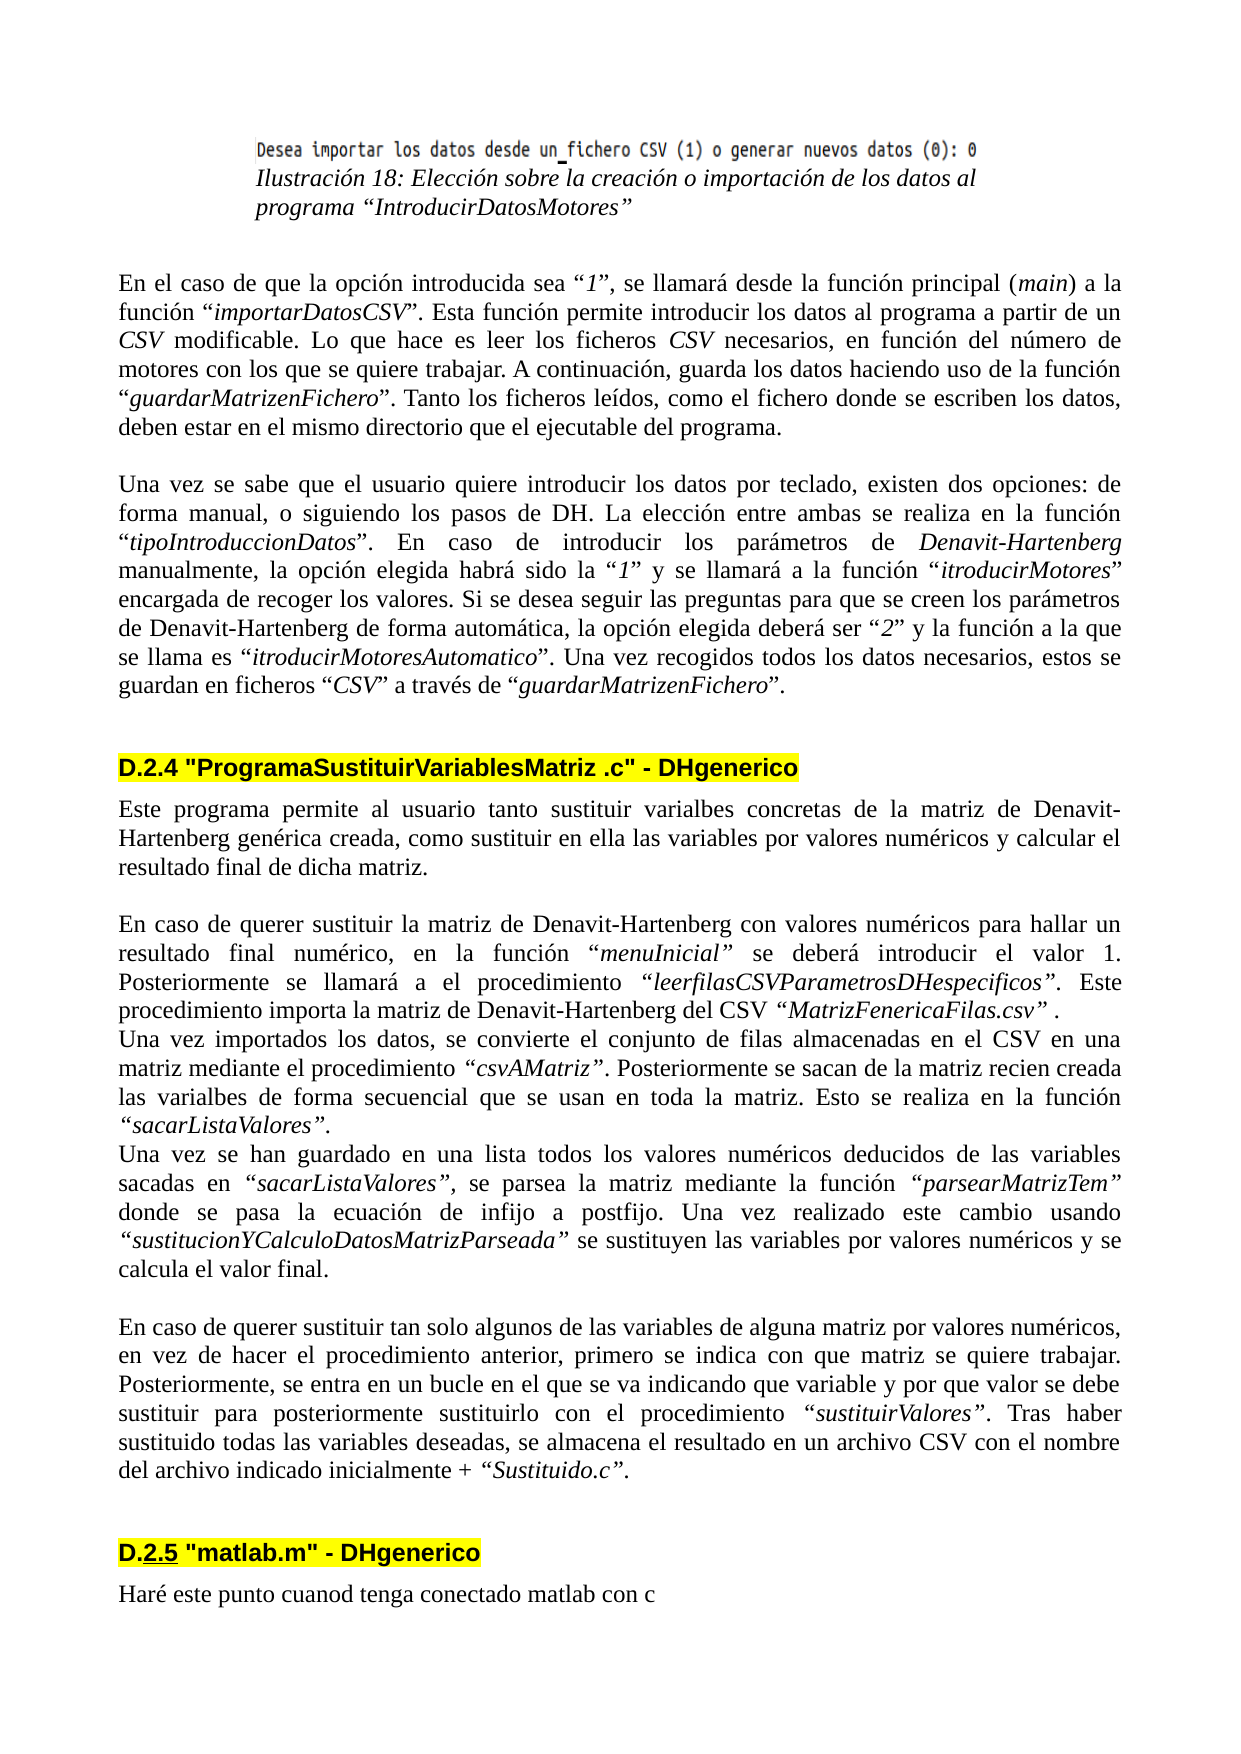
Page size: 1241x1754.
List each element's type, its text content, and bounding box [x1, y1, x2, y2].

text Ilustración 18: Elección sobre la creación o importación de los datos al programa “IntroducirDatosMotores” [256, 164, 985, 221]
text Una vez se han guardado en una lista todos los valores numéricos deducidos de las variables sacadas en “sacarListaValores”, se parsea la matriz mediante la función “parsearMatrizTem” donde se pasa la ecuación de infijo a postfijo. Una vez realizado este cambio usando “sustitucionYCalculoDatosMatrizParseada” se sustituyen las variables por valores numéricos y se calcula el valor final. [118, 1139, 1122, 1283]
text Una vez importados los datos, se convierte el conjunto de filas almacenadas en el CSV en una matriz mediante el procedimiento “csvAMatriz”. Posteriormente se sacan de la matriz recien creada las varialbes de forma secuencial que se usan en toda la matriz. Esto se realiza en la función “sacarListaValores”. [118, 1024, 1122, 1139]
text En el caso de que la opción introducida sea “1”, se llamará desde la función principal (main) a la función “importarDatosCSV”. Esta función permite introducir los datos al programa a partir de un CSV modificable. Lo que hace es leer los ficheros CSV necesarios, en función del número de motores con los que se quiere trabajar. A continuación, guarda los datos haciendo uso de la función “guardarMatrizenFichero”. Tanto los ficheros leídos, como el fichero donde se escriben los datos, deben estar en el mismo directorio que el ejecutable del programa. [118, 268, 1122, 441]
subtitle D.2.4 "ProgramaSustituirVariablesMatriz .c" - DHgenerico [118, 753, 1122, 782]
text Una vez se sabe que el usuario quiere introducir los datos por teclado, existen dos opciones: de forma manual, o siguiendo los pasos de DH. La elección entre ambas se realiza en la función “tipoIntroduccionDatos”. En caso de introducir los parámetros de Denavit-Hartenberg manualmente, la opción elegida habrá sido la “1” y se llamará a la función “itroducirMotores” encargada de recoger los valores. Si se desea seguir las preguntas para que se creen los parámetros de Denavit-Hartenberg de forma automática, la opción elegida deberá ser “2” y la función a la que se llama es “itroducirMotoresAutomatico”. Una vez recogidos todos los datos necesarios, estos se guardan en ficheros “CSV” a través de “guardarMatrizenFichero”. [118, 469, 1122, 699]
text Este programa permite al usuario tanto sustituir varialbes concretas de la matriz de Denavit-Hartenberg genérica creada, como sustituir en ella las variables por valores numéricos y calcular el resultado final de dicha matriz. [118, 794, 1122, 881]
text En caso de querer sustituir tan solo algunos de las variables de alguna matriz por valores numéricos, en vez de hacer el procedimiento anterior, primero se indica con que matriz se quiere trabajar. Posteriormente, se entra en un bucle en el que se va indicando que variable y por que valor se debe sustituir para posteriormente sustituirlo con el procedimiento “sustituirValores”. Tras haber sustituido todas las variables deseadas, se almacena el resultado en un archivo CSV con el nombre del archivo indicado inicialmente + “Sustituido.c”. [118, 1312, 1122, 1484]
subtitle D.2.5 "matlab.m" - DHgenerico [118, 1538, 1122, 1567]
text En caso de querer sustituir la matriz de Denavit-Hartenberg con valores numéricos para hallar un resultado final numérico, en la función “menuInicial” se deberá introducir el valor 1. Posteriormente se llamará a el procedimiento “leerfilasCSVParametrosDHespecificos”. Este procedimiento importa la matriz de Denavit-Hartenberg del CSV “MatrizFenericaFilas.csv” . [118, 909, 1122, 1024]
picture [255, 137, 985, 164]
text Haré este punto cuanod tenga conectado matlab con c [118, 1579, 1122, 1608]
